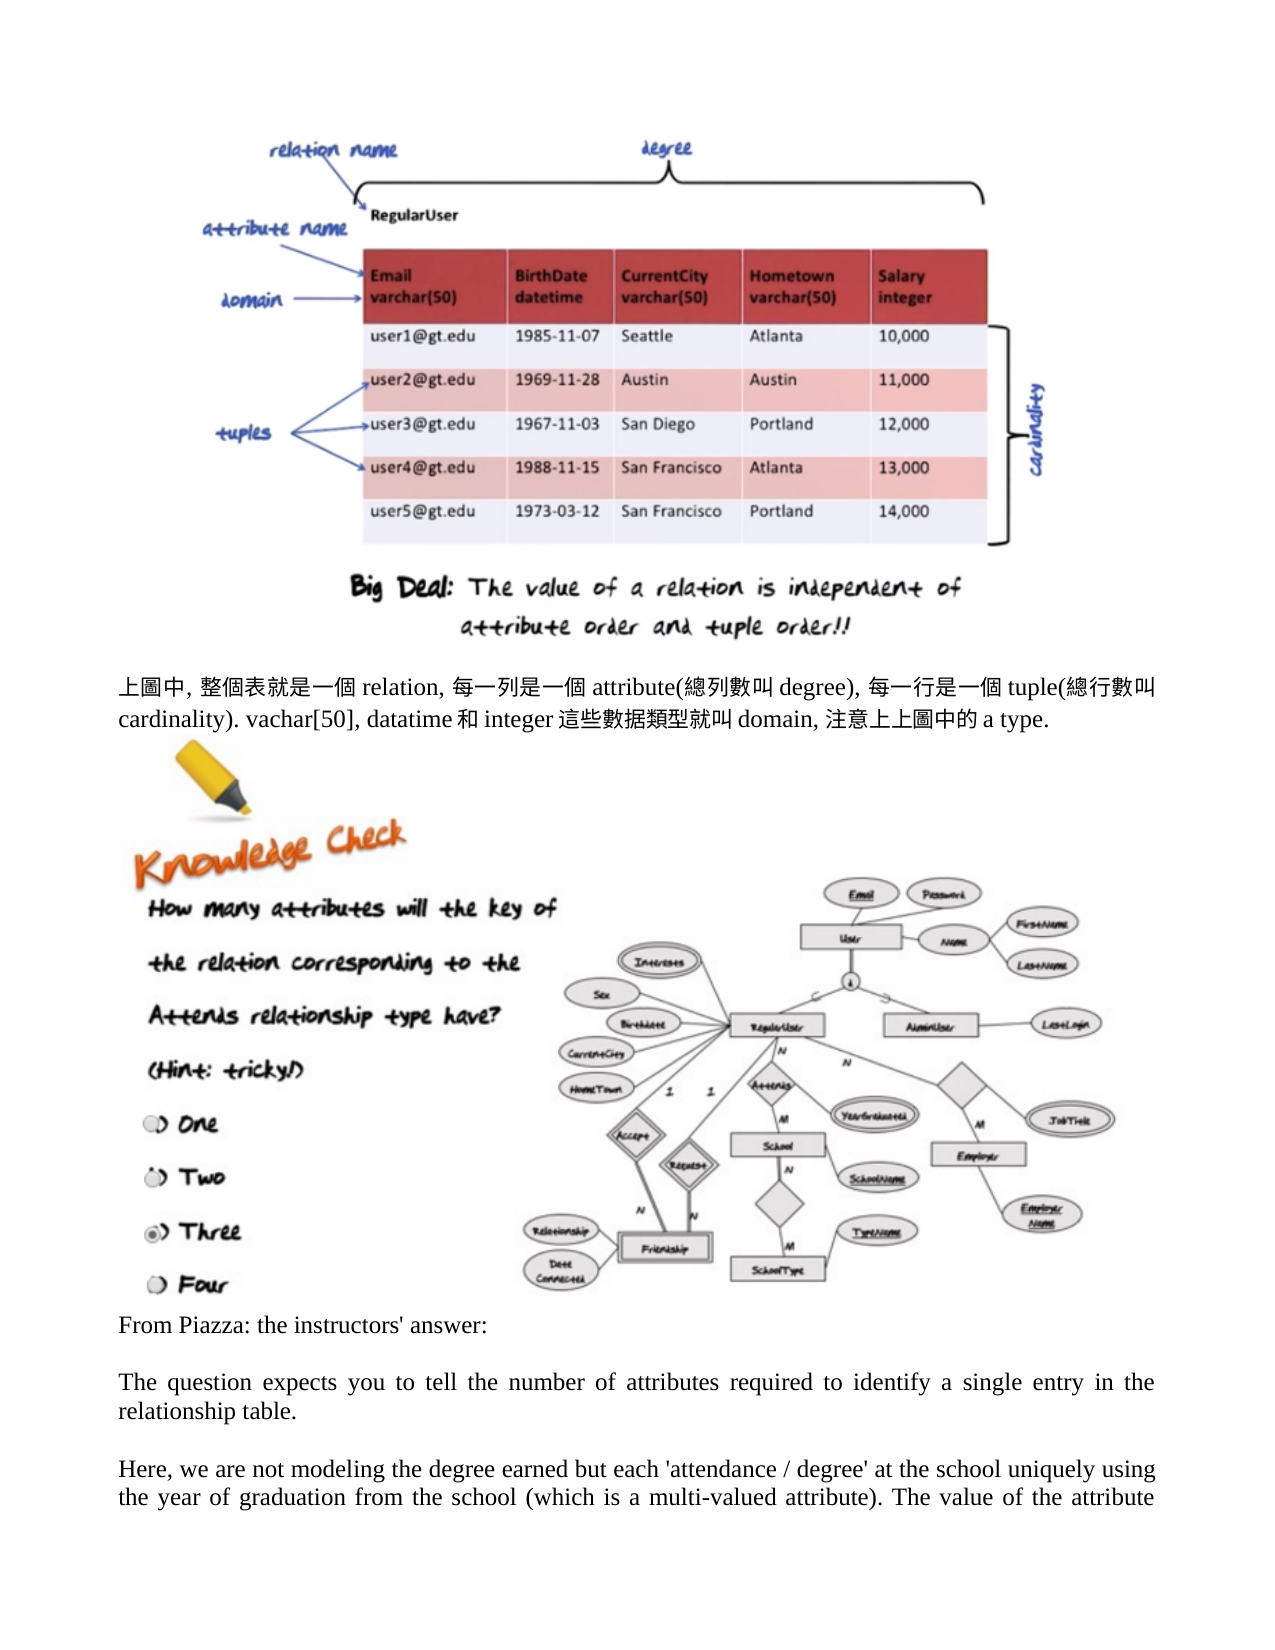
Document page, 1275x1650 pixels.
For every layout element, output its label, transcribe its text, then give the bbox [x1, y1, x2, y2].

text Here, we are not modeling the degree earned but each 'attendance / degree' at the school uniquely using the year of graduation from the school (which is a multi-valued attribute). The value of the attribute [118, 1454, 1157, 1511]
text The question expects you to tell the number of attributes required to identify a single entry in the relationship table. [118, 1367, 1157, 1425]
picture [118, 118, 1157, 642]
picture [118, 733, 1157, 1310]
text 上圖中, 整個表就是一個relation, 每一列是一個attribute(總列數叫degree), 每一行是一個tuple(總行數叫cardinality). vachar[50], datatime和integer這些數据類型就叫domain, 注意上上圖中的a type. [118, 670, 1157, 733]
text From Piazza: the instructors' answer: [118, 1310, 1157, 1339]
